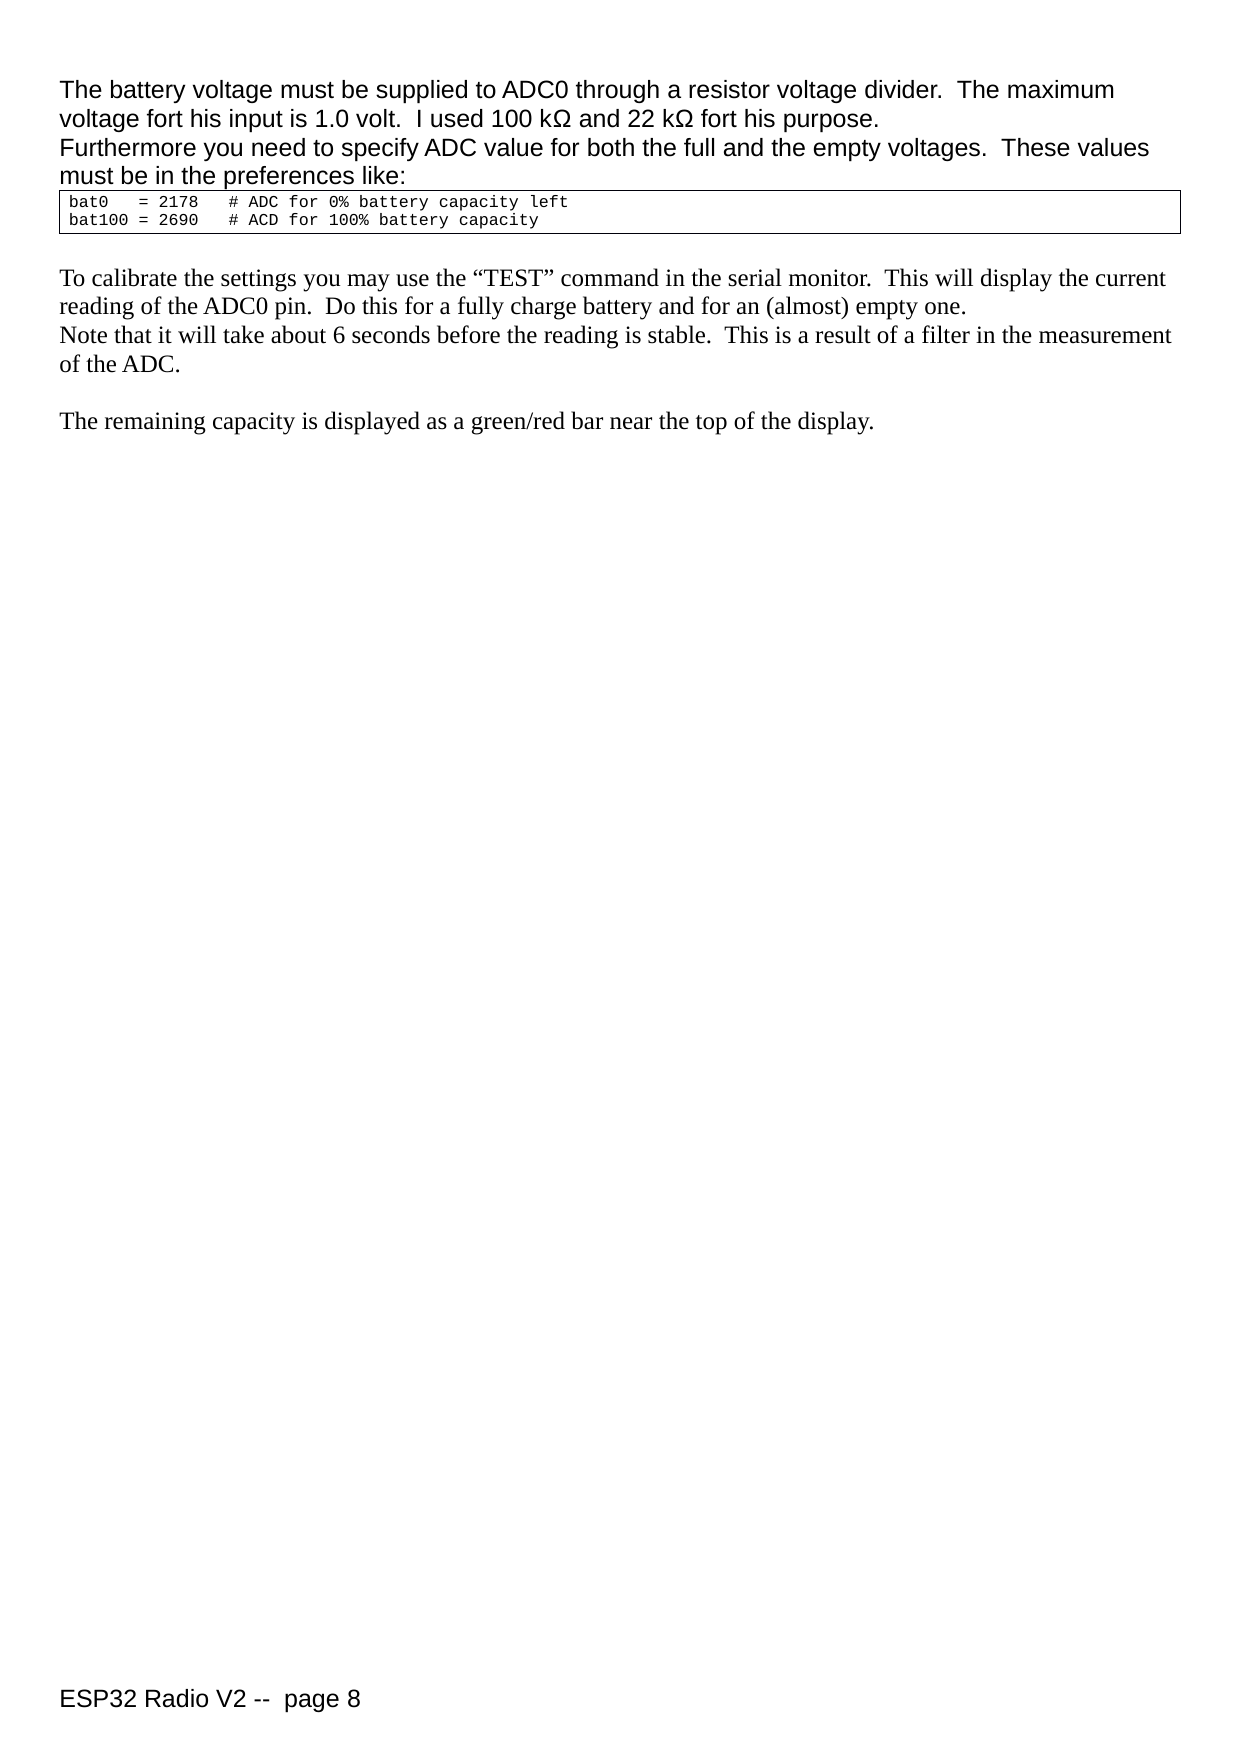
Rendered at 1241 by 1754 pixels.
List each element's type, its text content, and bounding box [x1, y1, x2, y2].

text bat0 = 2178 # ADC for 0% battery capacity left [60, 191, 1180, 209]
text To calibrate the settings you may use the “TEST” command in the serial monitor. This will display the current reading of the ADC0 pin. Do this for a fully charge battery and for an (almost) empty one. Note that it will take about 6 seconds before the reading is stable. This is a result of a filter in the measurement of the ADC. [59, 263, 1181, 378]
text bat100 = 2690 # ACD for 100% battery capacity [60, 209, 1180, 233]
text The remaining capacity is displayed as a green/red bar near the top of the display. [59, 406, 1181, 435]
text The battery voltage must be supplied to ADC0 through a resistor voltage divider. The maximum voltage fort his input is 1.0 volt. I used 100 kΩ and 22 kΩ fort his purpose. Furthermore you need to specify ADC value for both the full and the empty voltages. These values must be in the preferences like: [59, 75, 1181, 190]
